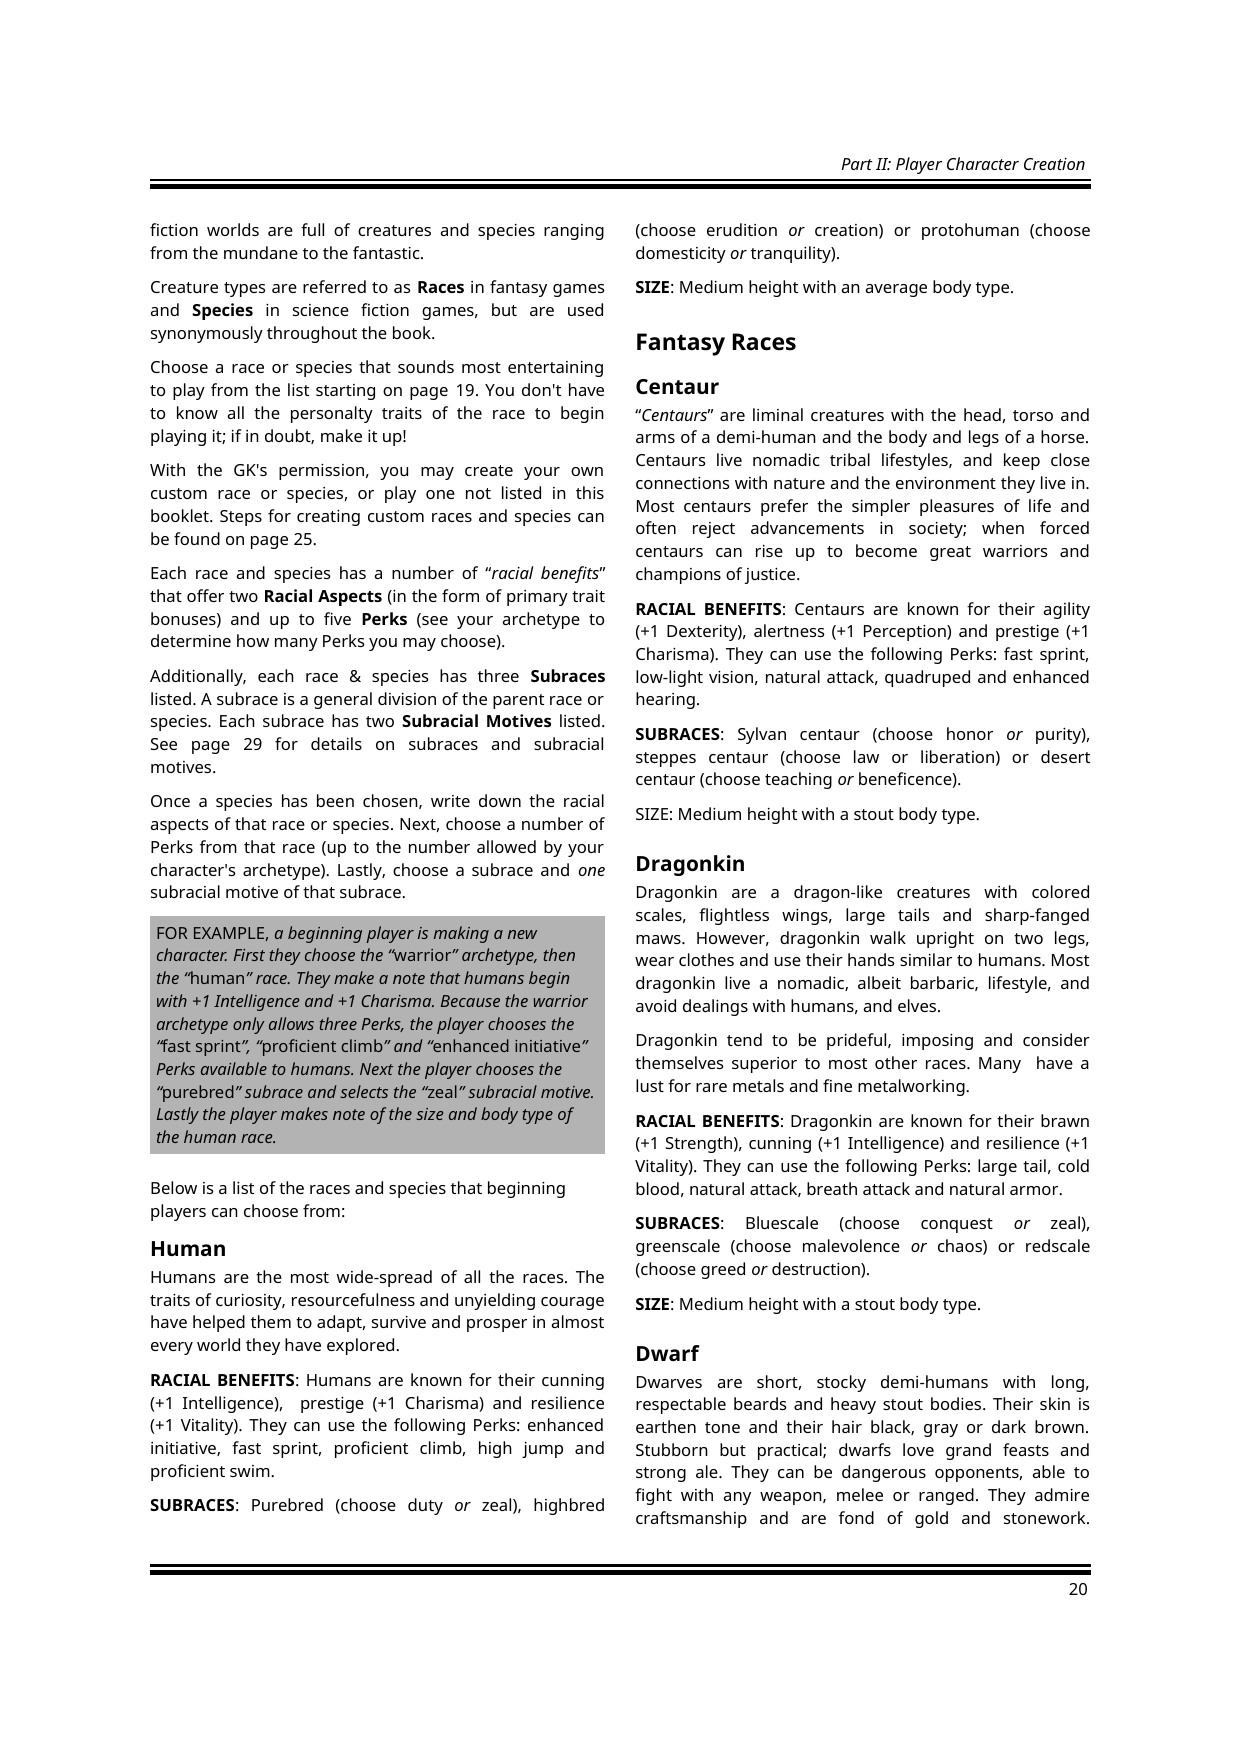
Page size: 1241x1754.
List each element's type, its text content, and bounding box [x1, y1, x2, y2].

text Below is a list of the races and species that beginning players can choose from: [150, 1154, 605, 1222]
text SIZE: Medium height with a stout body type. [635, 803, 1091, 825]
text Once a species has been chosen, write down the racial aspects of that race or species. Next, choose a number of Perks from that race (up to the number allowed by your character's archetype). Lastly, choose a subrace and one subracial motive of that subrace. [150, 790, 605, 904]
text SIZE: Medium height with a stout body type. [635, 1292, 1091, 1315]
text Dwarf [635, 1339, 1091, 1367]
text SUBRACES: Bluescale (choose conquest or zeal), greenscale (choose malevolence or chaos) or redscale (choose greed or destruction). [635, 1212, 1091, 1280]
text SUBRACES: Sylvan centaur (choose honor or purity), steppes centaur (choose law or liberation) or desert centaur (choose teaching or beneficence). [635, 723, 1091, 791]
table_header FOR EXAMPLE, a beginning player is making a new character. First they choose the “warrior” archetype, then the “human” race. They make a note that humans begin with +1 Intelligence and +1 Charisma. Because the warrior archetype only allows three Perks, the player chooses the “fast sprint”, “proficient climb” and “enhanced initiative” Perks available to humans. Next the player chooses the “purebred” subrace and selects the “zeal” subracial motive. Lastly the player makes note of the size and body type of the human race. [150, 916, 605, 1154]
subtitle Fantasy Races [635, 326, 1091, 357]
text Centaur [635, 372, 1091, 400]
text Dragonkin are a dragon-like creatures with colored scales, flightless wings, large tails and sharp-fanged maws. However, dragonkin walk upright on two legs, wear clothes and use their hands similar to humans. Most dragonkin live a nomadic, albeit barbaric, lifestyle, and avoid dealings with humans, and elves. [635, 881, 1091, 1017]
text RACIAL BENEFITS: Centaurs are known for their agility (+1 Dexterity), alertness (+1 Perception) and prestige (+1 Charisma). They can use the following Perks: fast sprint, low-light vision, natural attack, quadruped and enhanced hearing. [635, 597, 1091, 711]
text Choose a race or species that sounds most entertaining to play from the list starting on page 16. You don't have to know all the personalty traits of the race to begin playing it; if in doubt, make it up! [150, 356, 605, 447]
text (choose erudition or creation) or protohuman (choose domesticity or tranquility). [635, 219, 1091, 264]
text RACIAL BENEFITS: Humans are known for their cunning (+1 Intelligence), prestige (+1 Charisma) and resilience (+1 Vitality). They can use the following Perks: enhanced initiative, fast sprint, proficient climb, high jump and proficient swim. [150, 1368, 605, 1482]
text Human [150, 1234, 605, 1263]
text “Centaurs” are liminal creatures with the head, torso and arms of a demi-human and the body and legs of a horse. Centaurs live nomadic tribal lifestyles, and keep close connections with nature and the environment they live in. Most centaurs prefer the simpler pleasures of life and often reject advancements in society; when forced centaurs can rise up to become great warriors and champions of justice. [635, 403, 1091, 585]
text SIZE: Medium height with an average body type. [635, 276, 1091, 299]
text Dragonkin tend to be prideful, imposing and consider themselves superior to most other races. Many have a lust for rare metals and fine metalworking. [635, 1029, 1091, 1097]
text SUBRACES: Purebred (choose duty or zeal), highbred [150, 1494, 605, 1517]
text Dragonkin [635, 849, 1091, 878]
text With the GK's permission, you may create your own custom race or species, or play one not listed in this booklet. Steps for creating custom races and species can be found on page 20. [150, 459, 605, 550]
text Creature types are referred to as Races in fantasy games and Species in science fiction games, but are used synonymously throughout the book. [150, 276, 605, 344]
text fiction worlds are full of creatures and species ranging from the mundane to the fantastic. [150, 219, 605, 264]
text Each race and species has a number of “racial benefits” that offer two Racial Aspects (in the form of primary trait bonuses) and up to five Perks (see your archetype to determine how many Perks you may choose). [150, 562, 605, 653]
text Humans are the most wide-spread of all the races. The traits of curiosity, resourcefulness and unyielding courage have helped them to adapt, survive and prosper in almost every world they have explored. [150, 1266, 605, 1357]
text Additionally, each race & species has three Subraces listed. A subrace is a general division of the parent race or species. Each subrace has two Subracial Motives listed. See page 24 for details on subraces and subracial motives. [150, 664, 605, 778]
text Dwarves are short, stocky demi-humans with long, respectable beards and heavy stout bodies. Their skin is earthen tone and their hair black, gray or dark brown. Stubborn but practical; dwarfs love grand feasts and strong ale. They can be dangerous opponents, able to fight with any weapon, melee or ranged. They admire craftsmanship and are fond of gold and stonework. [635, 1370, 1091, 1529]
text RACIAL BENEFITS: Dragonkin are known for their brawn (+1 Strength), cunning (+1 Intelligence) and resilience (+1 Vitality). They can use the following Perks: large tail, cold blood, natural attack, breath attack and natural armor. [635, 1109, 1091, 1200]
